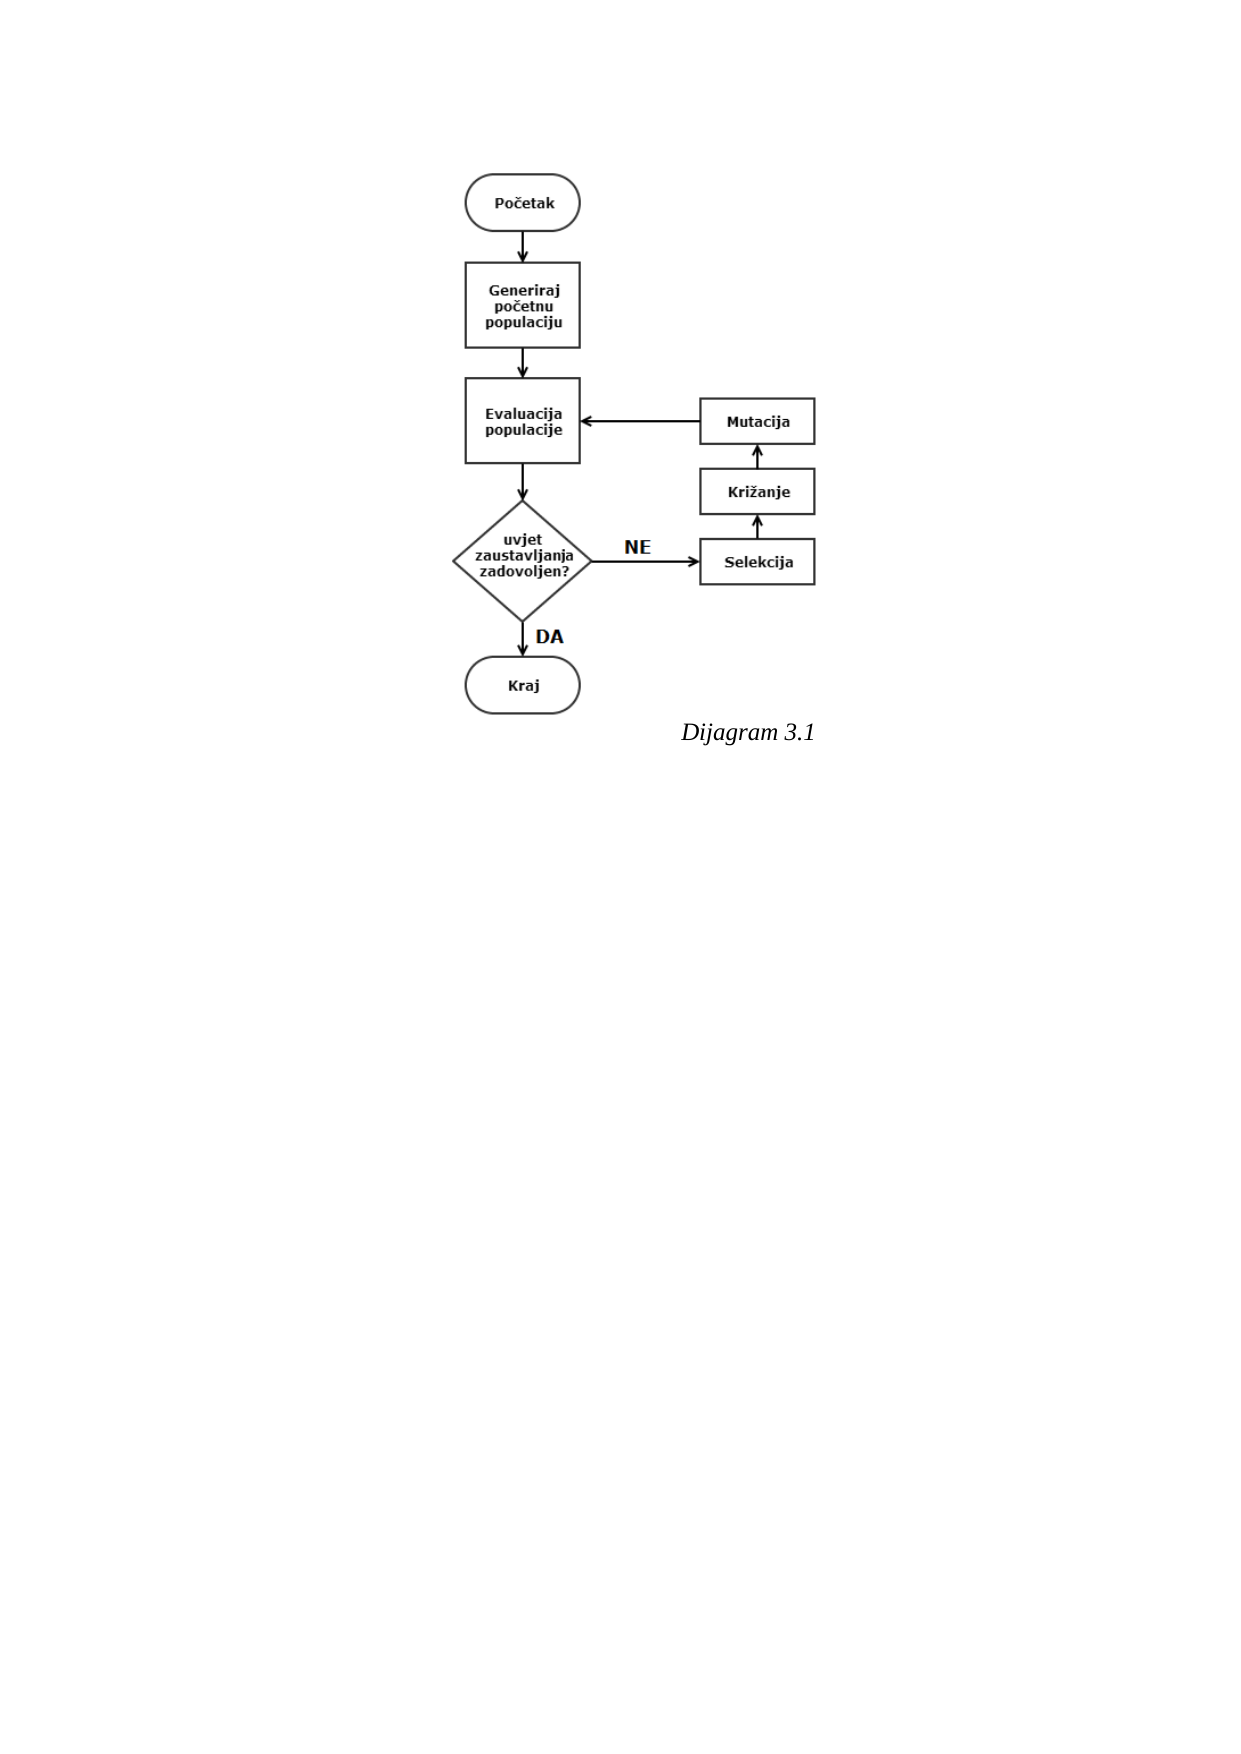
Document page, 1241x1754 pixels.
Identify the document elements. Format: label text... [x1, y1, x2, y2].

picture [451, 171, 818, 718]
text [452, 148, 818, 171]
text Dijagram 3.1 [452, 718, 818, 746]
